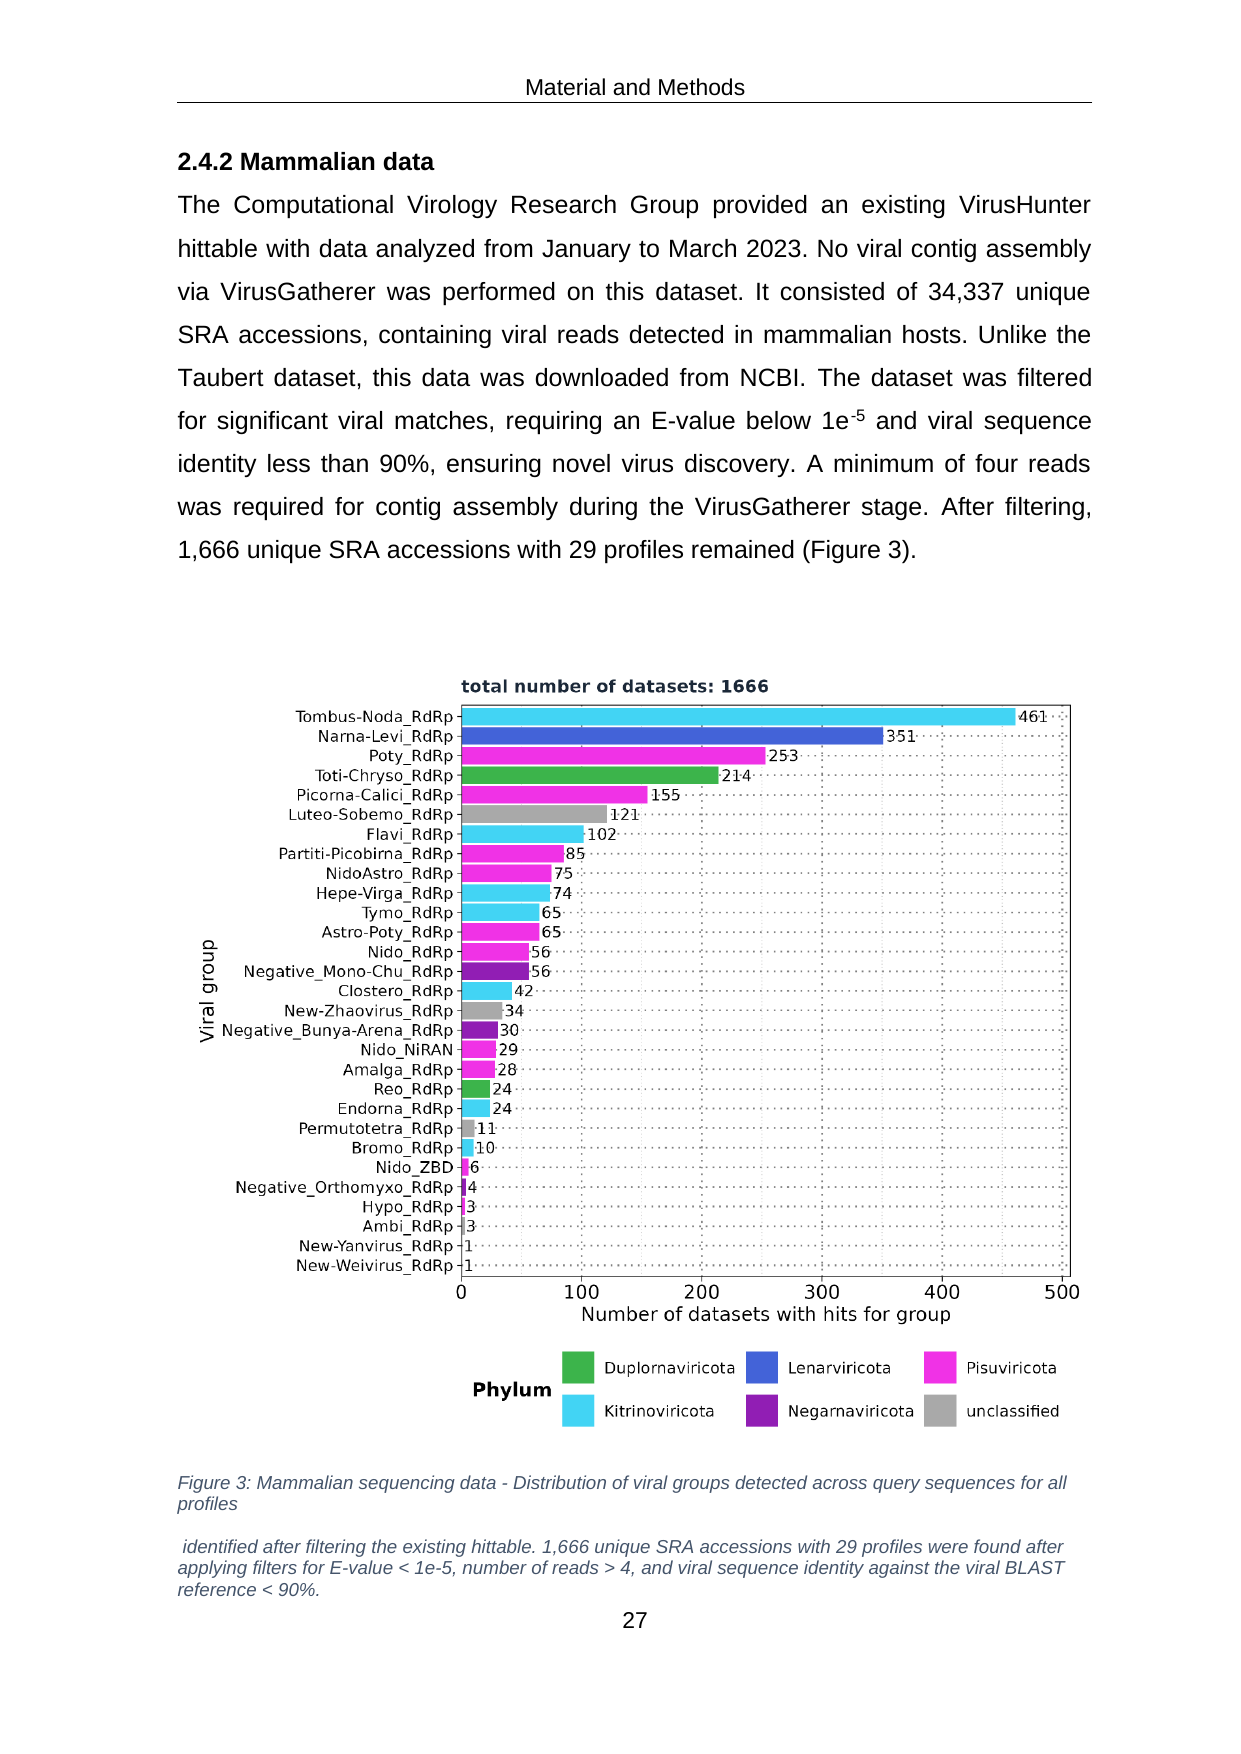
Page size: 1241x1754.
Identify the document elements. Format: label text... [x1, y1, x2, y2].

text identified after filtering the existing hittable. 1,666 unique SRA accessions with 29 profiles were found after applying filters for E-value < 1e-5, number of reads > 4, and viral sequence identity against the viral BLAST reference < 90%. [177, 1536, 1092, 1600]
text The Computational Virology Research Group provided an existing VirusHunter hittable with data analyzed from January to March 2023. No viral contig assembly via VirusGatherer was performed on this dataset. It consisted of 34,337 unique SRA accessions, containing viral reads detected in mammalian hosts. Unlike the Taubert dataset, this data was downloaded from NCBI. The dataset was filtered for significant viral matches, requiring an E-value below 1e-5 and viral sequence identity less than 90%, ensuring novel virus discovery. A minimum of four reads was required for contig assembly during the VirusGatherer stage. After filtering, 1,666 unique SRA accessions with 29 profiles remained (Figure 3). [177, 191, 1092, 564]
text Figure 3: Mammalian sequencing data - Distribution of viral groups detected across query sequences for all profiles [177, 1472, 1092, 1515]
subtitle 2.4.2 Mammalian data [177, 147, 1092, 176]
